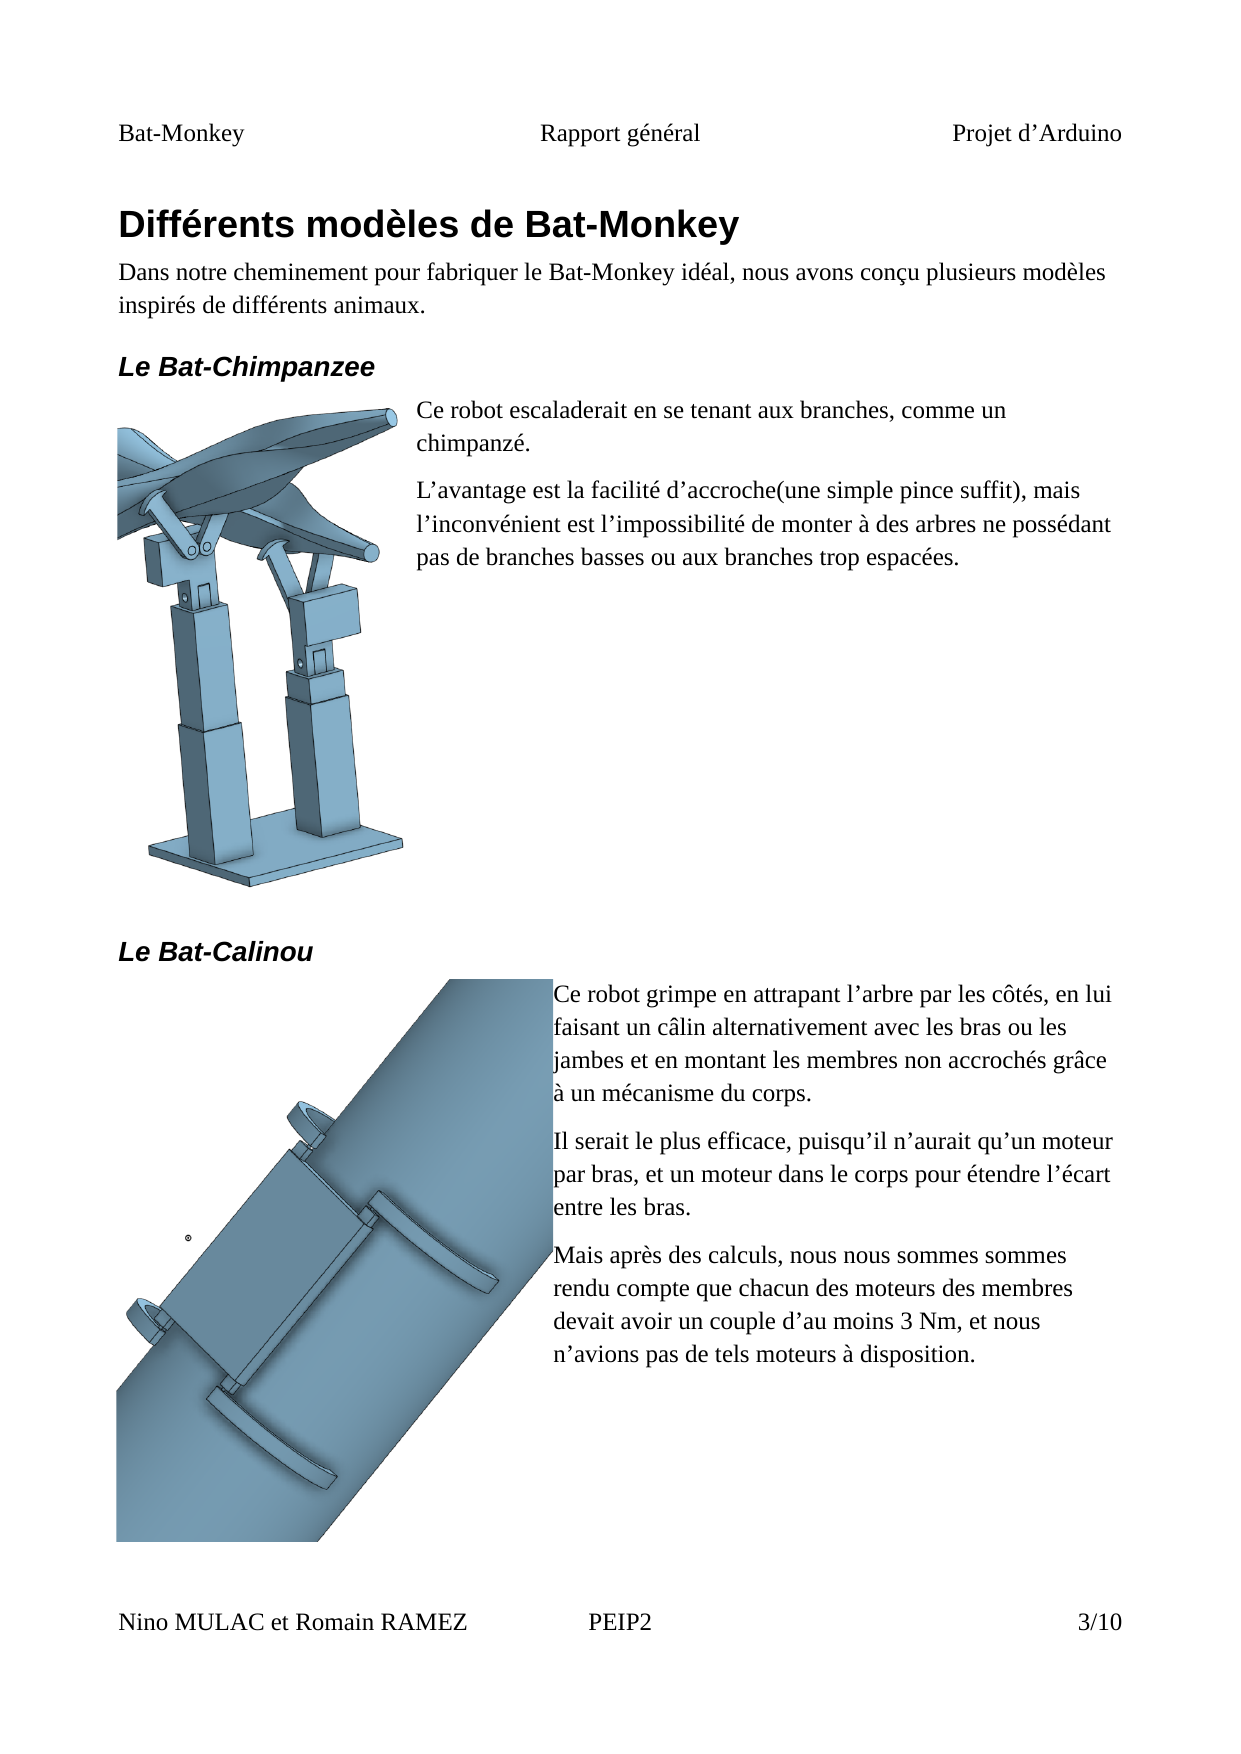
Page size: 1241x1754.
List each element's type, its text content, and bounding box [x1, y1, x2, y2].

text L’avantage est la facilité d’accroche(une simple pince suffit), mais l’inconvénient est l’impossibilité de monter à des arbres ne possédant pas de branches basses ou aux branches trop espacées. [417, 476, 1122, 570]
picture [116, 979, 554, 1542]
text Dans notre cheminement pour fabriquer le Bat-Monkey idéal, nous avons conçu plusieurs modèles inspirés de différents animaux. [118, 257, 1122, 319]
picture [117, 395, 417, 889]
subtitle Le Bat-Calinou [118, 935, 1122, 967]
text Ce robot grimpe en attrapant l’arbre par les côtés, en lui faisant un câlin alternativement avec les bras ou les jambes et en montant les membres non accrochés grâce à un mécanisme du corps. [554, 979, 1122, 1107]
text Mais après des calculs, nous nous sommes sommes rendu compte que chacun des moteurs des membres devait avoir un couple d’au moins 3 Nm, et nous n’avions pas de tels moteurs à disposition. [554, 1240, 1122, 1367]
subtitle Le Bat-Chimpanzee [118, 351, 1122, 382]
text Ce robot escaladerait en se tenant aux branches, comme un chimpanzé. [417, 395, 1122, 457]
text Il serait le plus efficace, puisqu’il n’aurait qu’un moteur par bras, et un moteur dans le corps pour étendre l’écart entre les bras. [554, 1126, 1122, 1221]
subtitle Différents modèles de Bat-Monkey [118, 201, 1122, 245]
